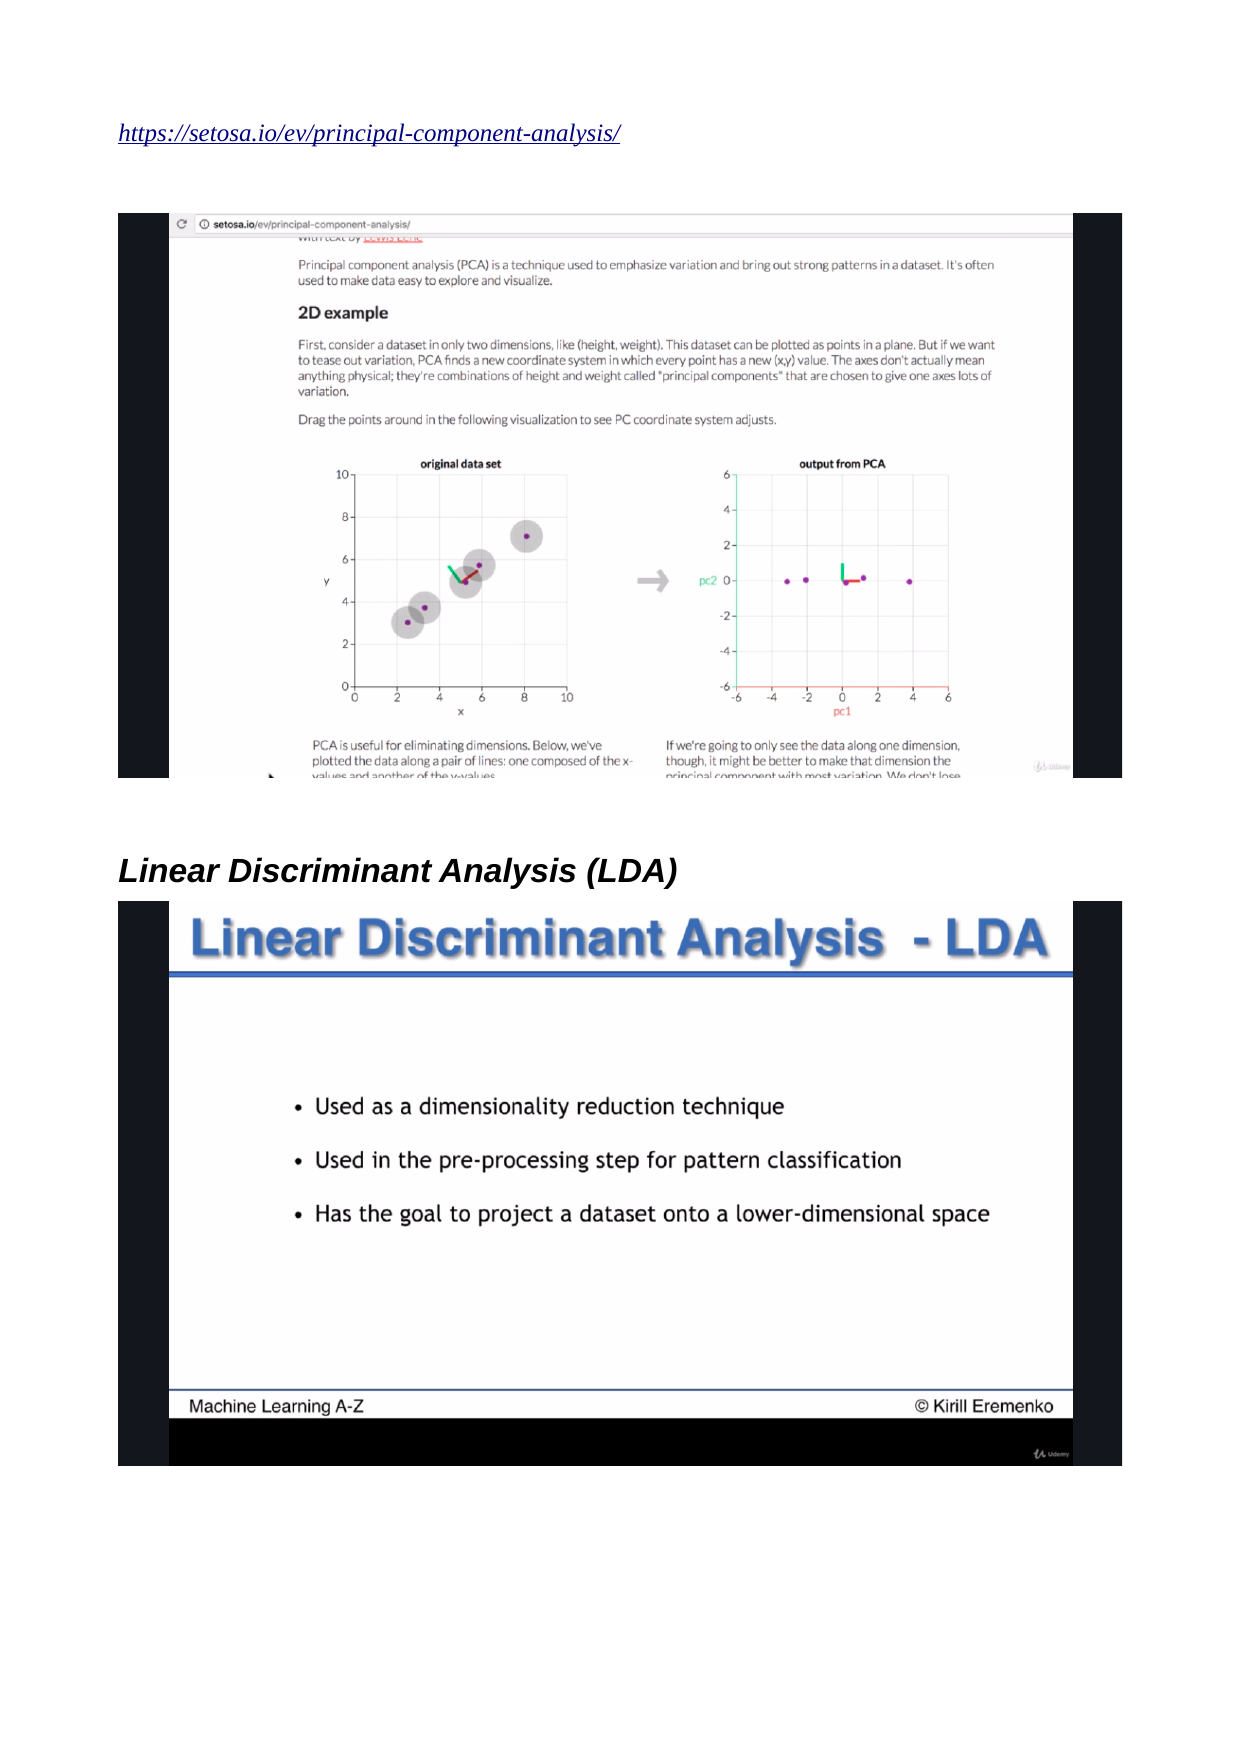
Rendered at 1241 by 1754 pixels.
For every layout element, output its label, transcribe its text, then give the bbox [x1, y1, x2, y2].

text https://setosa.io/ev/principal-component-analysis/ [118, 118, 1122, 147]
picture [118, 901, 1123, 1466]
picture [118, 213, 1123, 778]
subtitle Linear Discriminant Analysis (LDA) [118, 850, 1122, 889]
